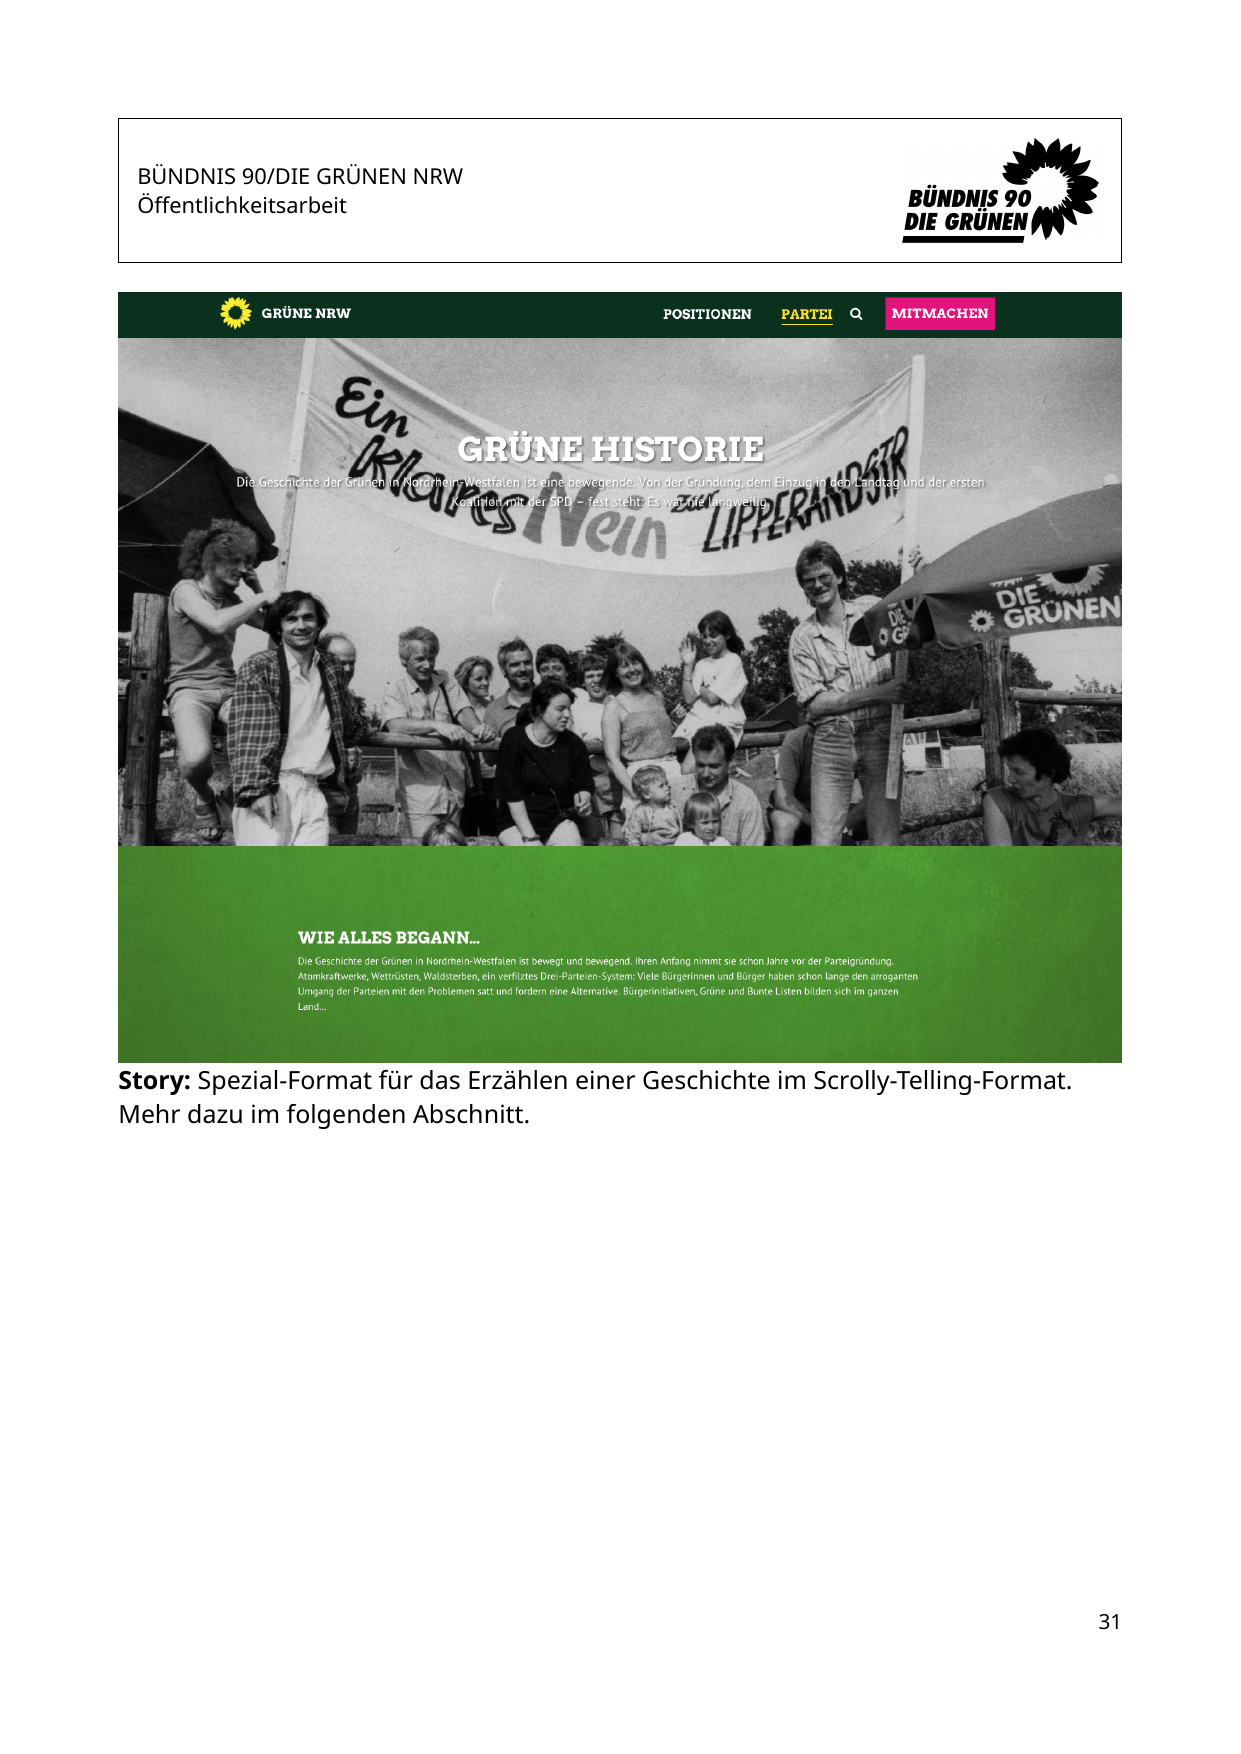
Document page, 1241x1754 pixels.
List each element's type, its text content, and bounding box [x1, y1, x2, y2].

text Story: Spezial-Format für das Erzählen einer Geschichte im Scrolly-Telling-Format. Mehr dazu im folgenden Abschnitt. [118, 1063, 1122, 1131]
picture [118, 292, 1122, 1063]
picture [902, 138, 1099, 243]
